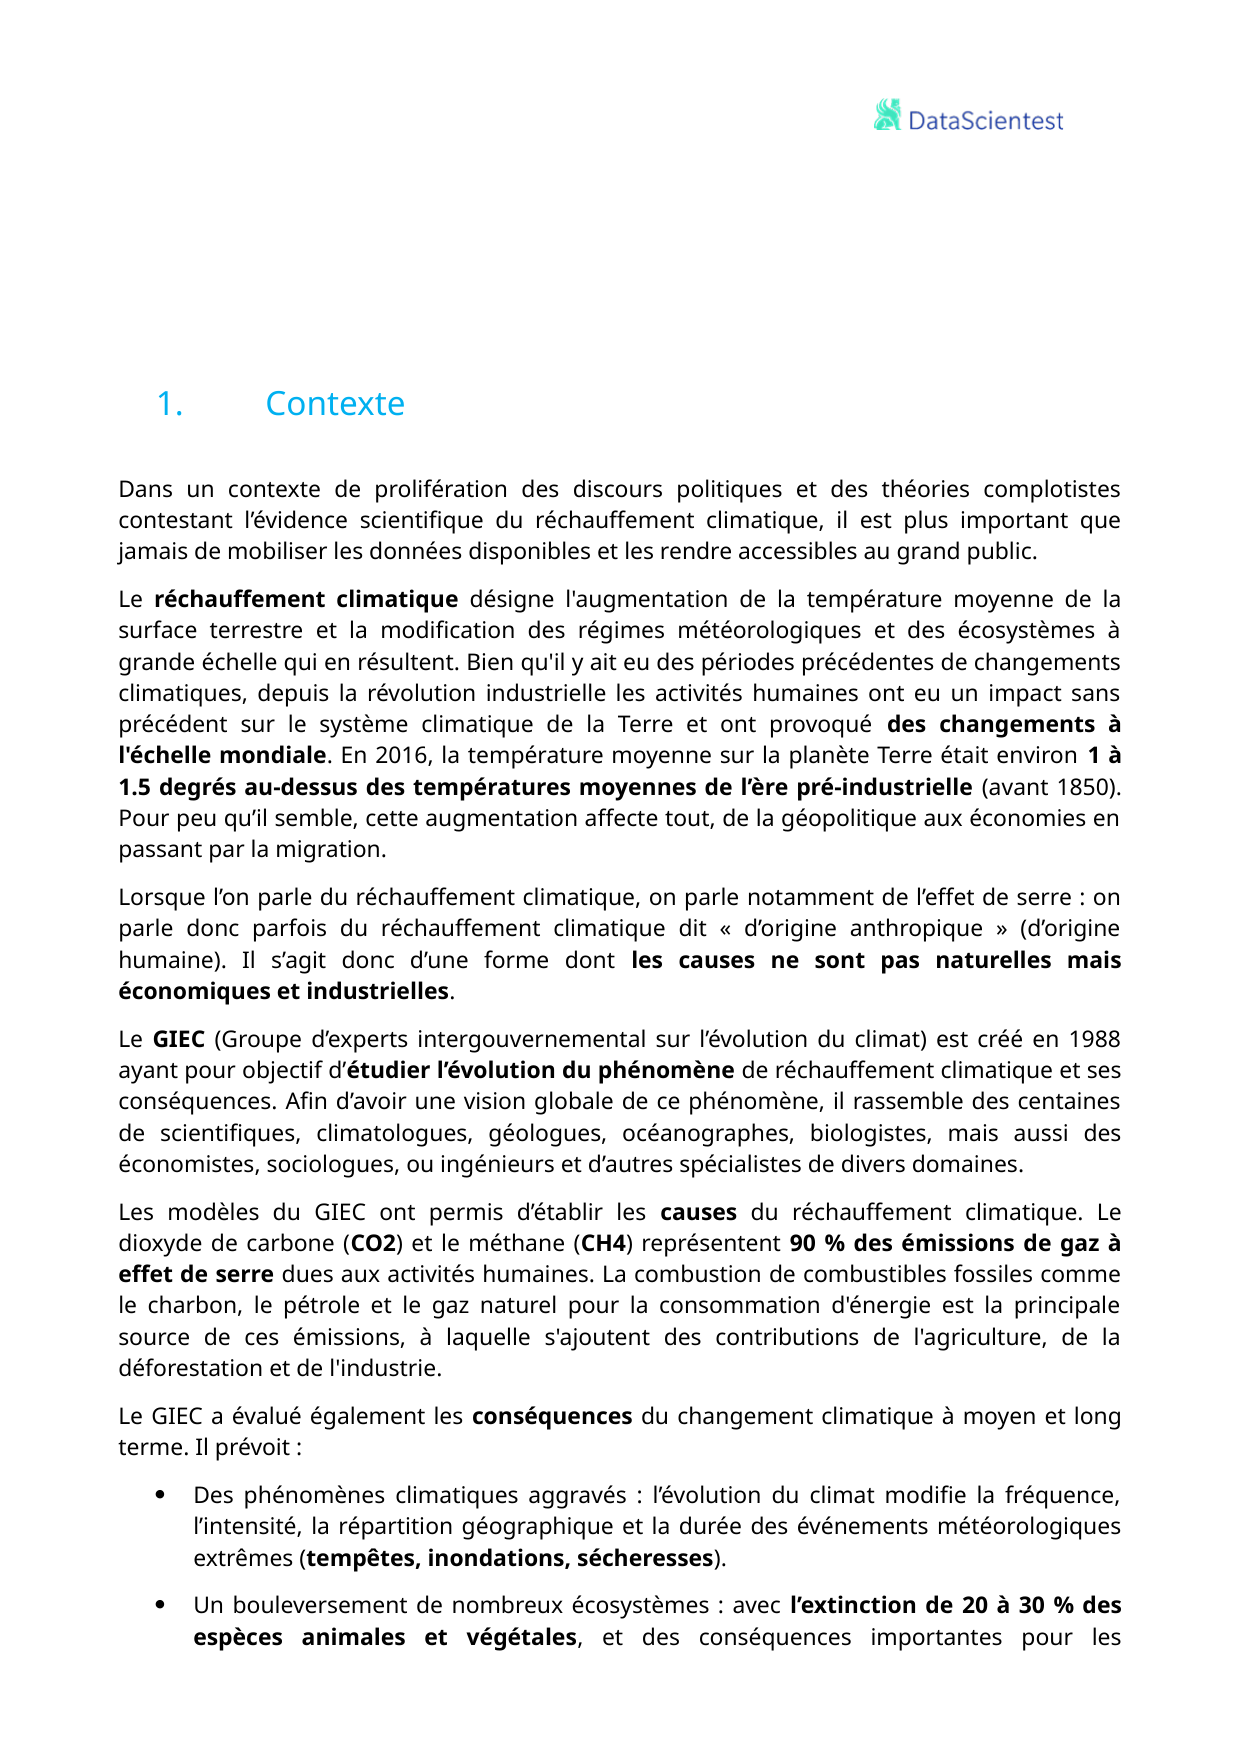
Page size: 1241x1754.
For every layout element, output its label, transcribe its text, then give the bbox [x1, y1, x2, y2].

text Le réchauffement climatique désigne l'augmentation de la température moyenne de la surface terrestre et la modification des régimes météorologiques et des écosystèmes à grande échelle qui en résultent. Bien qu'il y ait eu des périodes précédentes de changements climatiques, depuis la révolution industrielle les activités humaines ont eu un impact sans précédent sur le système climatique de la Terre et ont provoqué des changements à l'échelle mondiale. En 2016, la température moyenne sur la planète Terre était environ 1 à 1.5 degrés au-dessus des températures moyennes de l’ère pré-industrielle (avant 1850). Pour peu qu’il semble, cette augmentation affecte tout, de la géopolitique aux économies en passant par la migration. [118, 583, 1122, 864]
text Le GIEC (Groupe d’experts intergouvernemental sur l’évolution du climat) est créé en 1988 ayant pour objectif d’étudier l’évolution du phénomène de réchauffement climatique et ses conséquences. Afin d’avoir une vision globale de ce phénomène, il rassemble des centaines de scientifiques, climatologues, géologues, océanographes, biologistes, mais aussi des économistes, sociologues, ou ingénieurs et d’autres spécialistes de divers domaines. [118, 1023, 1122, 1179]
text Dans un contexte de prolifération des discours politiques et des théories complotistes contestant l’évidence scientifique du réchauffement climatique, il est plus important que jamais de mobiliser les données disponibles et les rendre accessibles au grand public. [118, 473, 1122, 567]
list Contexte [156, 379, 1122, 425]
text Lorsque l’on parle du réchauffement climatique, on parle notamment de l’effet de serre : on parle donc parfois du réchauffement climatique dit « d’origine anthropique » (d’origine humaine). Il s’agit donc d’une forme dont les causes ne sont pas naturelles mais économiques et industrielles. [118, 881, 1122, 1006]
text Les modèles du GIEC ont permis d’établir les causes du réchauffement climatique. Le dioxyde de carbone (CO2) et le méthane (CH4) représentent 90 % des émissions de gaz à effet de serre dues aux activités humaines. La combustion de combustibles fossiles comme le charbon, le pétrole et le gaz naturel pour la consommation d'énergie est la principale source de ces émissions, à laquelle s'ajoutent des contributions de l'agriculture, de la déforestation et de l'industrie. [118, 1196, 1122, 1383]
text Le GIEC a évalué également les conséquences du changement climatique à moyen et long terme. Il prévoit : [118, 1400, 1122, 1462]
list Un bouleversement de nombreux écosystèmes : avec l’extinction de 20 à 30 % des espèces animales et végétales, et des conséquences importantes pour les [156, 1589, 1122, 1652]
list Des phénomènes climatiques aggravés : l’évolution du climat modifie la fréquence, l’intensité, la répartition géographique et la durée des événements météorologiques extrêmes (tempêtes, inondations, sécheresses). [156, 1479, 1122, 1573]
